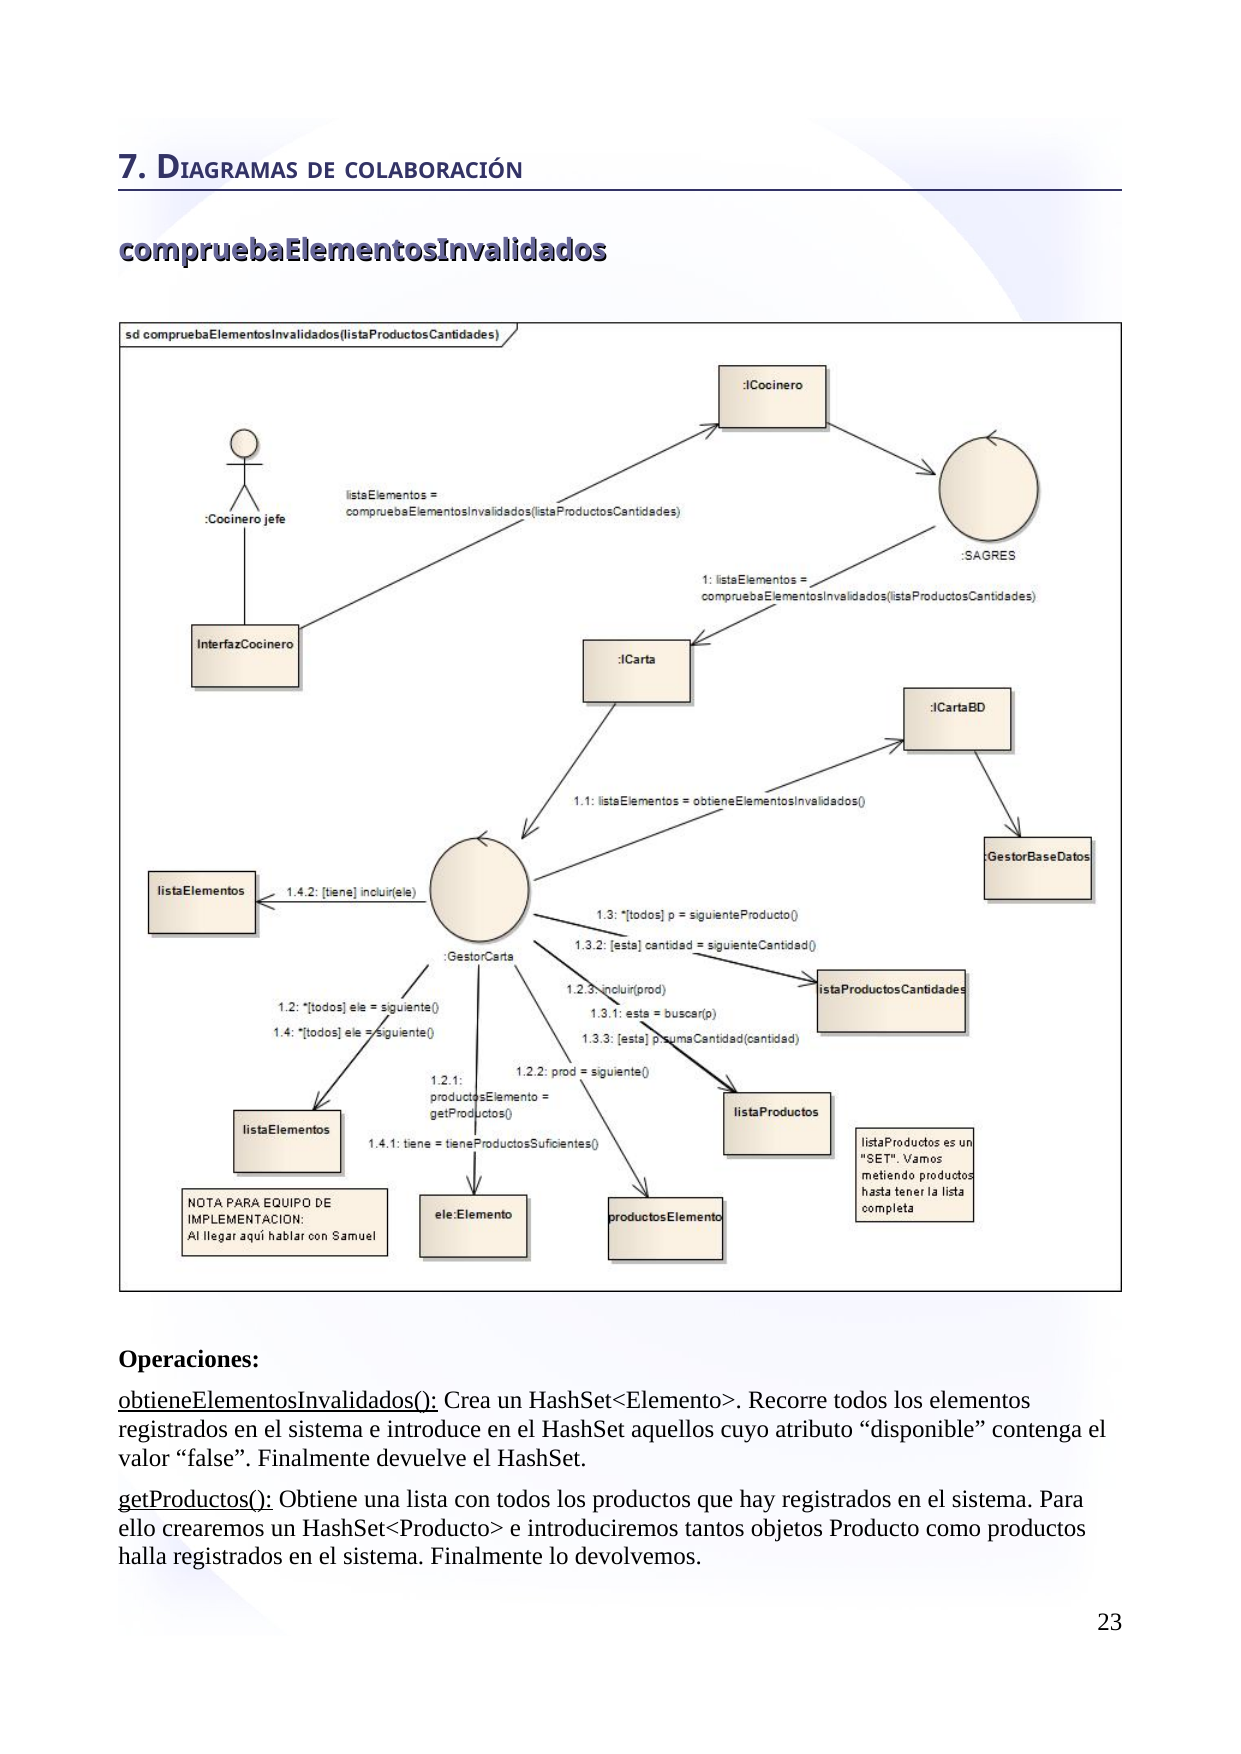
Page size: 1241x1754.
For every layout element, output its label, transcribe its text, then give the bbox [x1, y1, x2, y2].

picture [118, 1570, 1122, 1636]
picture [118, 118, 1122, 143]
picture [118, 268, 1122, 1344]
text getProductos(): Obtiene una lista con todos los productos que hay registrados en el sistema. Para ello crearemos un HashSet<Producto> e introduciremos tantos objetos Producto como productos halla registrados en el sistema. Finalmente lo devolvemos. [118, 1484, 1122, 1570]
subtitle 7. Diagramas de colaboración [118, 143, 1122, 189]
picture [118, 1471, 1122, 1484]
text obtieneElementosInvalidados(): Crea un HashSet<Elemento>. Recorre todos los elementos registrados en el sistema e introduce en el HashSet aquellos cuyo atributo “disponible” contenga el valor “false”. Finalmente devuelve el HashSet. [118, 1385, 1122, 1471]
text Operaciones: [118, 1344, 1122, 1373]
subtitle compruebaElementosInvalidados [118, 228, 1122, 268]
picture [118, 1373, 1122, 1385]
picture [118, 191, 1122, 228]
